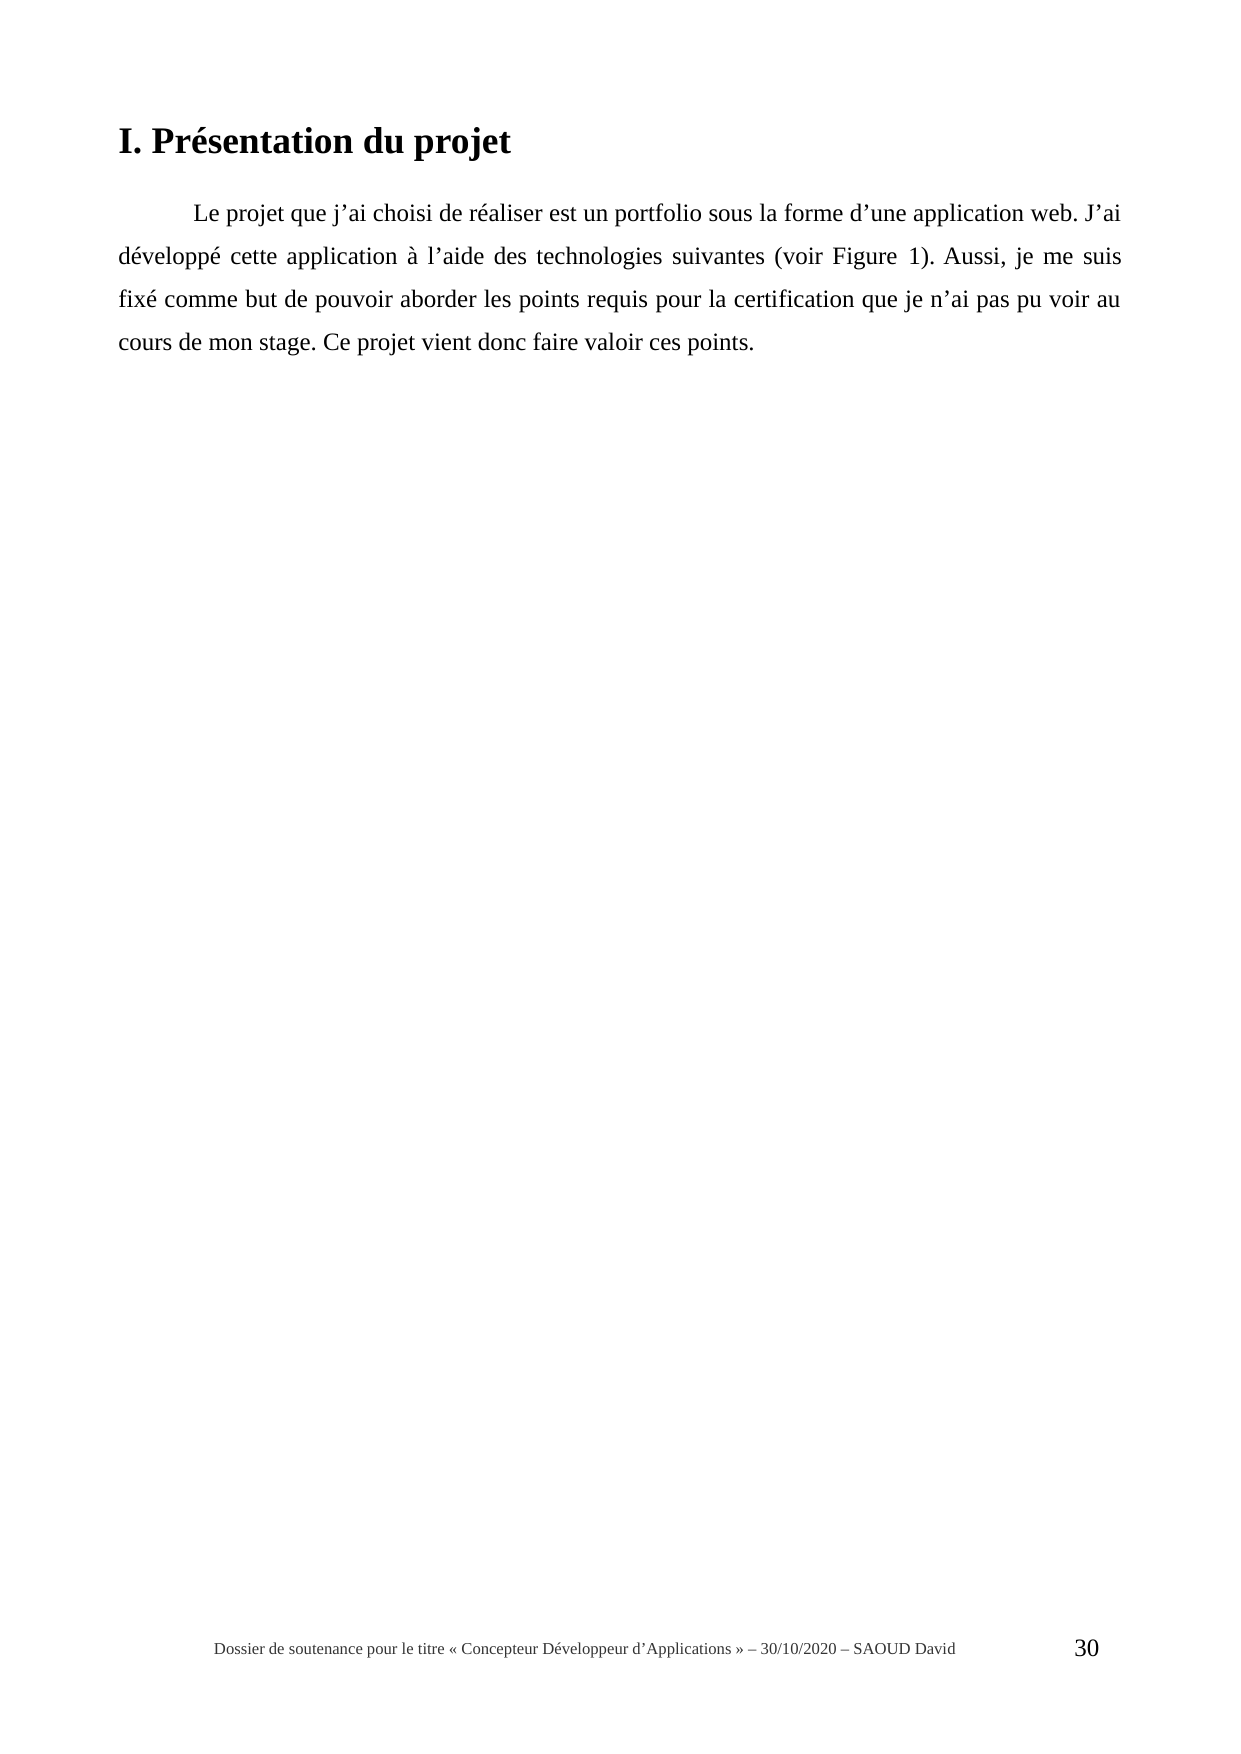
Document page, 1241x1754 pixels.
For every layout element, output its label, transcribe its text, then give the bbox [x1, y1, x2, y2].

text Le projet que j’ai choisi de réaliser est un portfolio sous la forme d’une application web. J’ai développé cette application à l’aide des technologies suivantes (voir Figure 1). Aussi, je me suis fixé comme but de pouvoir aborder les points requis pour la certification que je n’ai pas pu voir au cours de mon stage. Ce projet vient donc faire valoir ces points. [118, 198, 1122, 356]
subtitle I. Présentation du projet [118, 118, 1122, 161]
